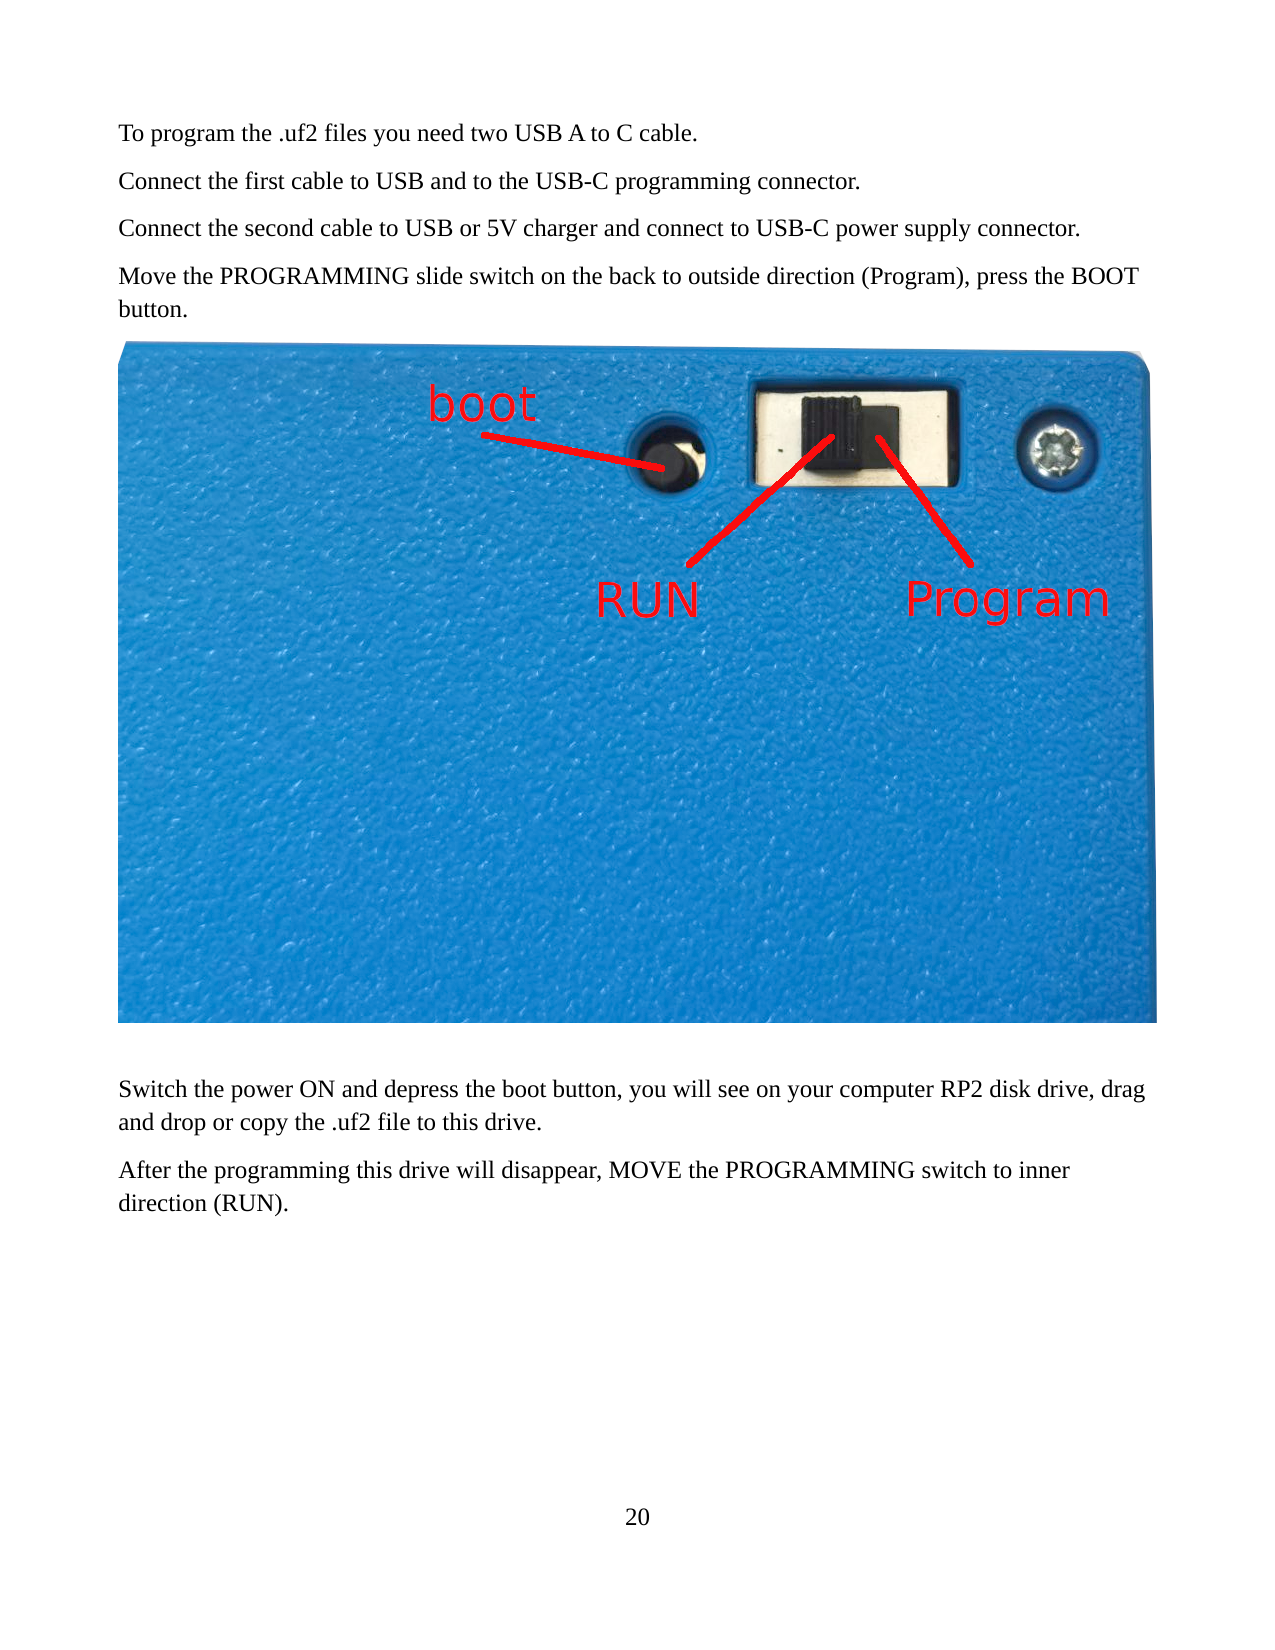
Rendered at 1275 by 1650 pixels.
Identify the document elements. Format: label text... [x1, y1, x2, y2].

text To program the .uf2 files you need two USB A to C cable. [118, 118, 1157, 147]
picture [118, 341, 1157, 1023]
text Connect the first cable to USB and to the USB-C programming connector. [118, 166, 1157, 194]
text After the programming this drive will disappear, MOVE the PROGRAMMING switch to inner direction (RUN). [118, 1155, 1157, 1217]
text Connect the second cable to USB or 5V charger and connect to USB-C power supply connector. [118, 213, 1157, 242]
text Move the PROGRAMMING slide switch on the back to outside direction (Program), press the BOOT button. [118, 261, 1157, 323]
text Switch the power ON and depress the boot button, you will see on your computer RP2 disk drive, drag and drop or copy the .uf2 file to this drive. [118, 1074, 1157, 1136]
